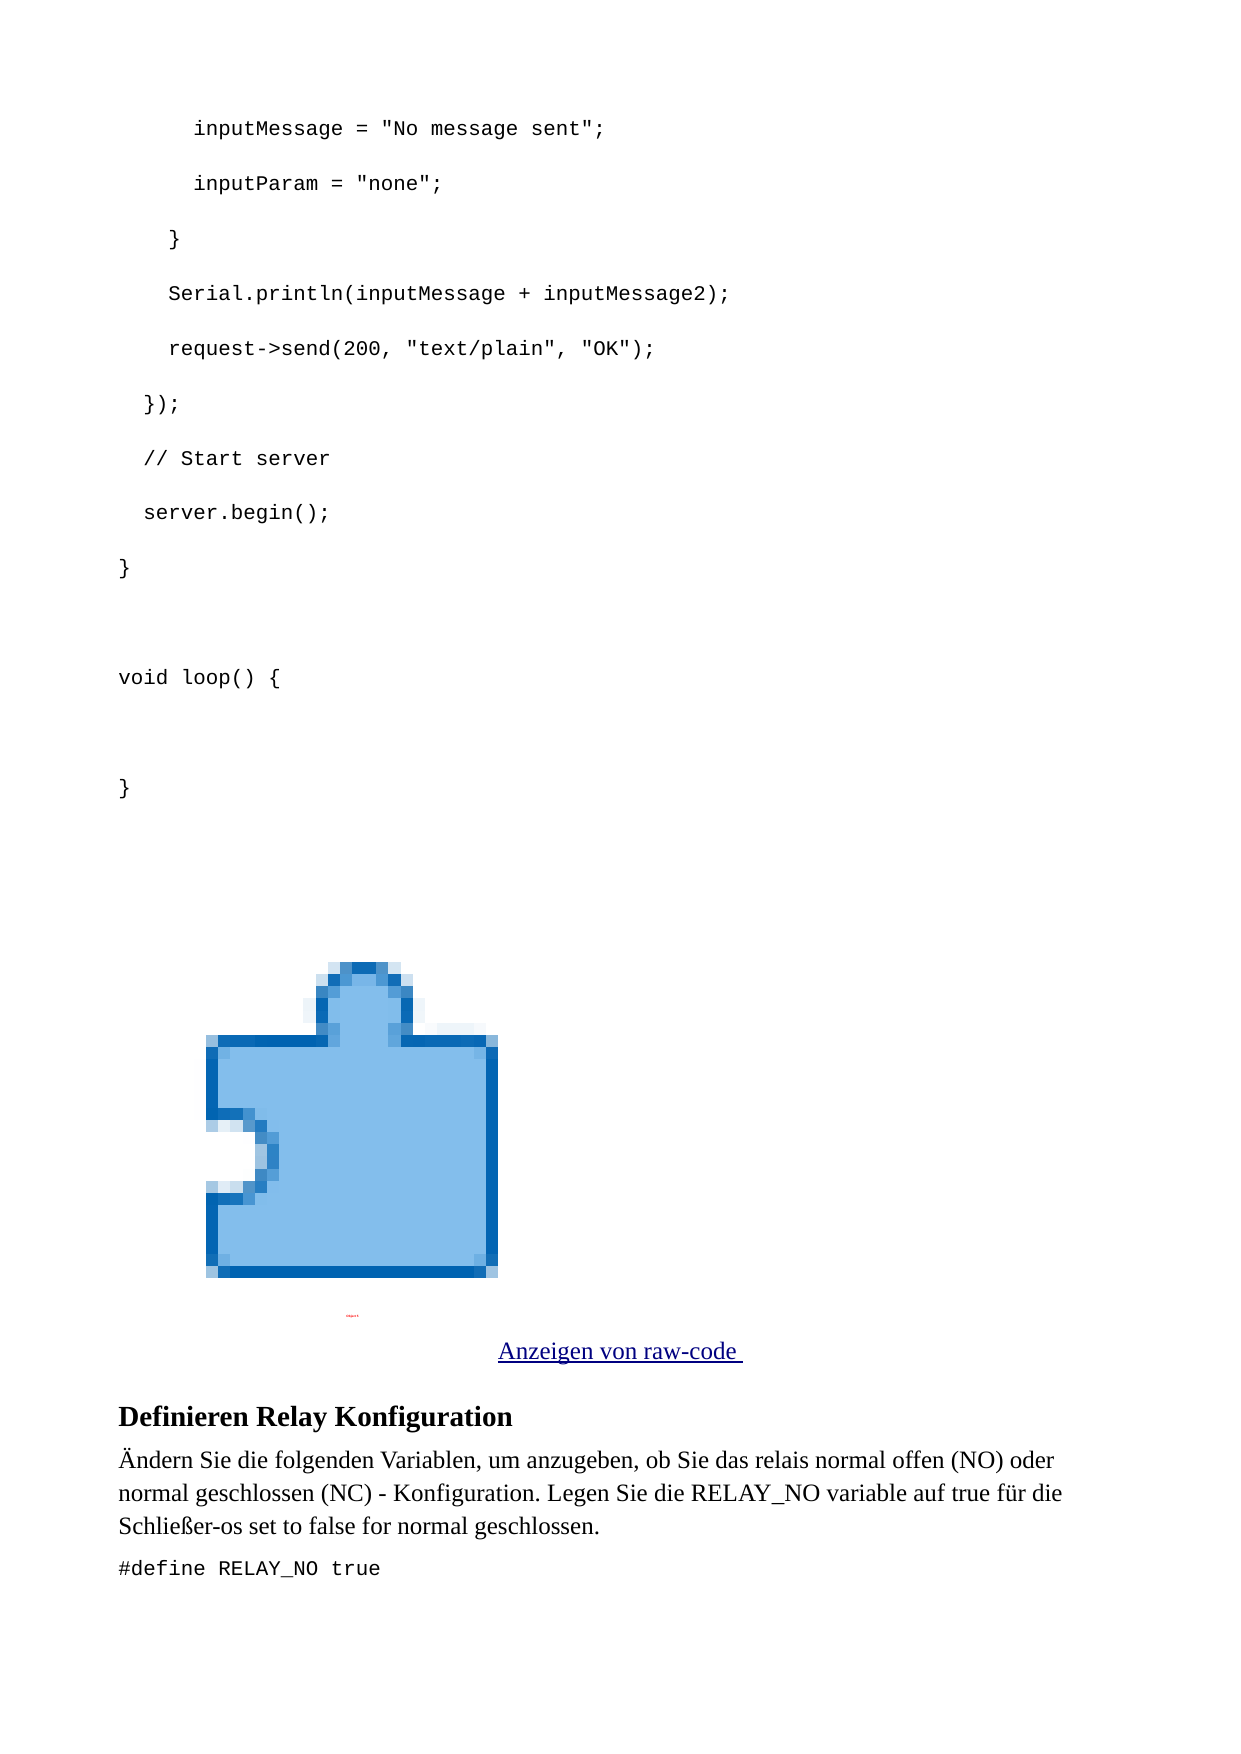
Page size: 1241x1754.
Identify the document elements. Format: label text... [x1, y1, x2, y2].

text }); [118, 393, 1122, 416]
text } [118, 777, 1122, 801]
text Ändern Sie die folgenden Variablen, um anzugeben, ob Sie das relais normal offen (NO) oder normal geschlossen (NC) - Konfiguration. Legen Sie die RELAY_NO variable auf true für die Schließer-os set to false for normal geschlossen. [118, 1445, 1122, 1539]
text request->send(200, "text/plain", "OK"); [118, 338, 1122, 361]
text Anzeigen von raw-code [118, 1336, 1122, 1365]
text } [118, 228, 1122, 252]
text Serial.println(inputMessage + inputMessage2); [118, 283, 1122, 306]
text #define RELAY_NO true [118, 1558, 1122, 1582]
text server.begin(); [118, 502, 1122, 526]
subtitle Definieren Relay Konfiguration [118, 1399, 1122, 1432]
text inputParam = "none"; [118, 173, 1122, 197]
text } [118, 557, 1122, 581]
text inputMessage = "No message sent"; [118, 118, 1122, 142]
text void loop() { [118, 667, 1122, 691]
text // Start server [118, 447, 1122, 471]
